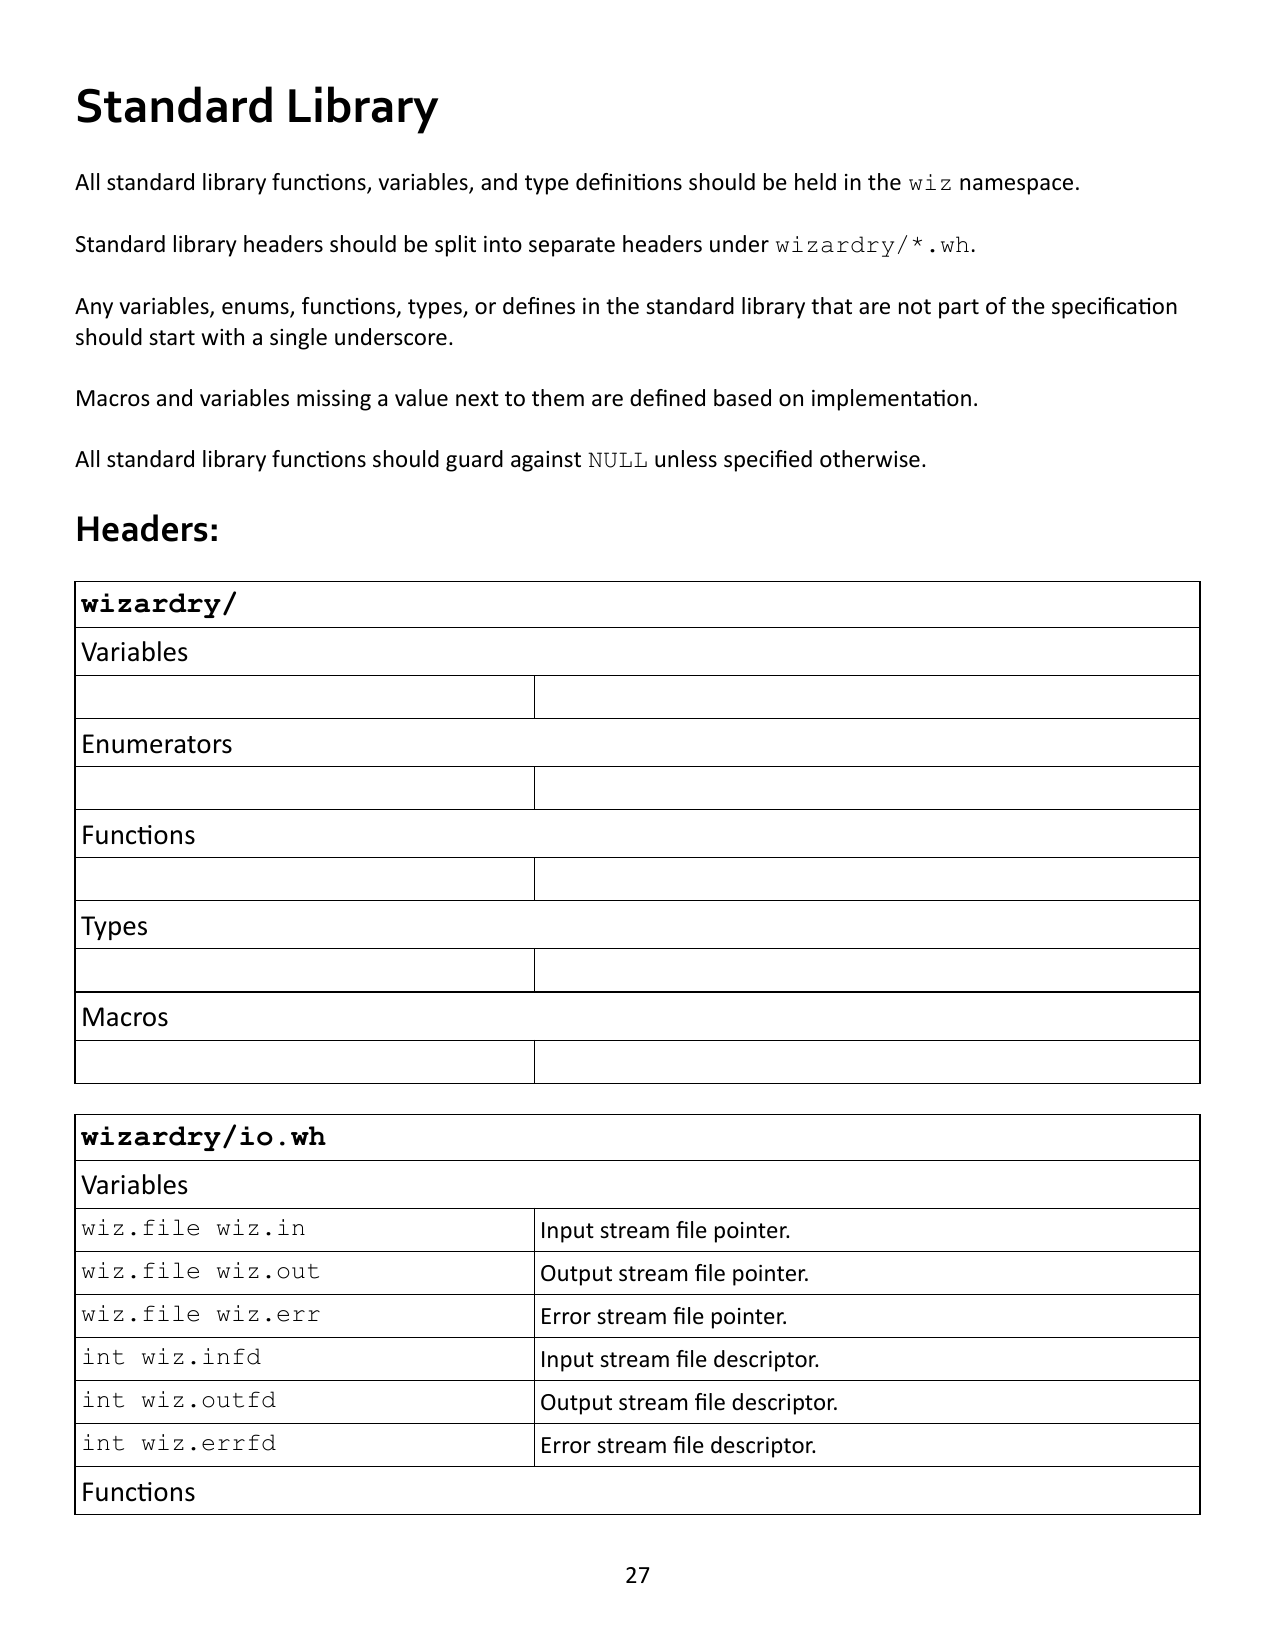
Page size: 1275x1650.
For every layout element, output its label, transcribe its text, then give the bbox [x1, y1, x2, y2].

table_cell Error stream file pointer. [535, 1295, 1199, 1337]
table_header wizardry/io.wh [76, 1115, 1199, 1159]
table_cell [76, 1041, 534, 1082]
table_cell [535, 767, 1199, 809]
table_cell [535, 858, 1199, 900]
table_cell [76, 767, 534, 809]
table_cell int wiz.outfd [76, 1381, 534, 1423]
table_cell [535, 949, 1199, 991]
table_cell Functions [76, 1467, 1199, 1514]
table_cell Functions [76, 810, 1199, 857]
text All standard library functions, variables, and type definitions should be held in the wiz namespace. [75, 166, 1200, 198]
table_cell Enumerators [76, 719, 1199, 766]
subtitle Headers: [75, 505, 1200, 551]
table_cell Input stream file pointer. [535, 1209, 1199, 1251]
table_cell Variables [76, 1161, 1199, 1208]
table_cell Output stream file descriptor. [535, 1381, 1199, 1423]
table_cell [76, 858, 534, 900]
table_cell int wiz.errfd [76, 1424, 534, 1466]
table_cell [76, 676, 534, 718]
text All standard library functions should guard against NULL unless specified otherwise. [75, 443, 1200, 475]
table_cell Macros [76, 993, 1199, 1039]
table_header wizardry/ [76, 582, 1199, 627]
table_cell [535, 676, 1199, 718]
table_cell [535, 1041, 1199, 1082]
table_cell [76, 949, 534, 991]
subtitle Standard Library [75, 75, 1200, 135]
table_cell Input stream file descriptor. [535, 1338, 1199, 1380]
table_cell Variables [76, 628, 1199, 675]
table_cell Types [76, 901, 1199, 948]
table_cell Output stream file pointer. [535, 1252, 1199, 1294]
text Any variables, enums, functions, types, or defines in the standard library that are not part of the specification should start with a single underscore. [75, 291, 1200, 352]
table_cell Error stream file descriptor. [535, 1424, 1199, 1466]
table_cell wiz.file wiz.err [76, 1295, 534, 1337]
text Standard library headers should be split into separate headers under wizardry/*.wh. [75, 228, 1200, 260]
table_cell wiz.file wiz.in [76, 1209, 534, 1251]
text Macros and variables missing a value next to them are defined based on implementation. [75, 382, 1200, 413]
table_cell int wiz.infd [76, 1338, 534, 1380]
table_cell wiz.file wiz.out [76, 1252, 534, 1294]
